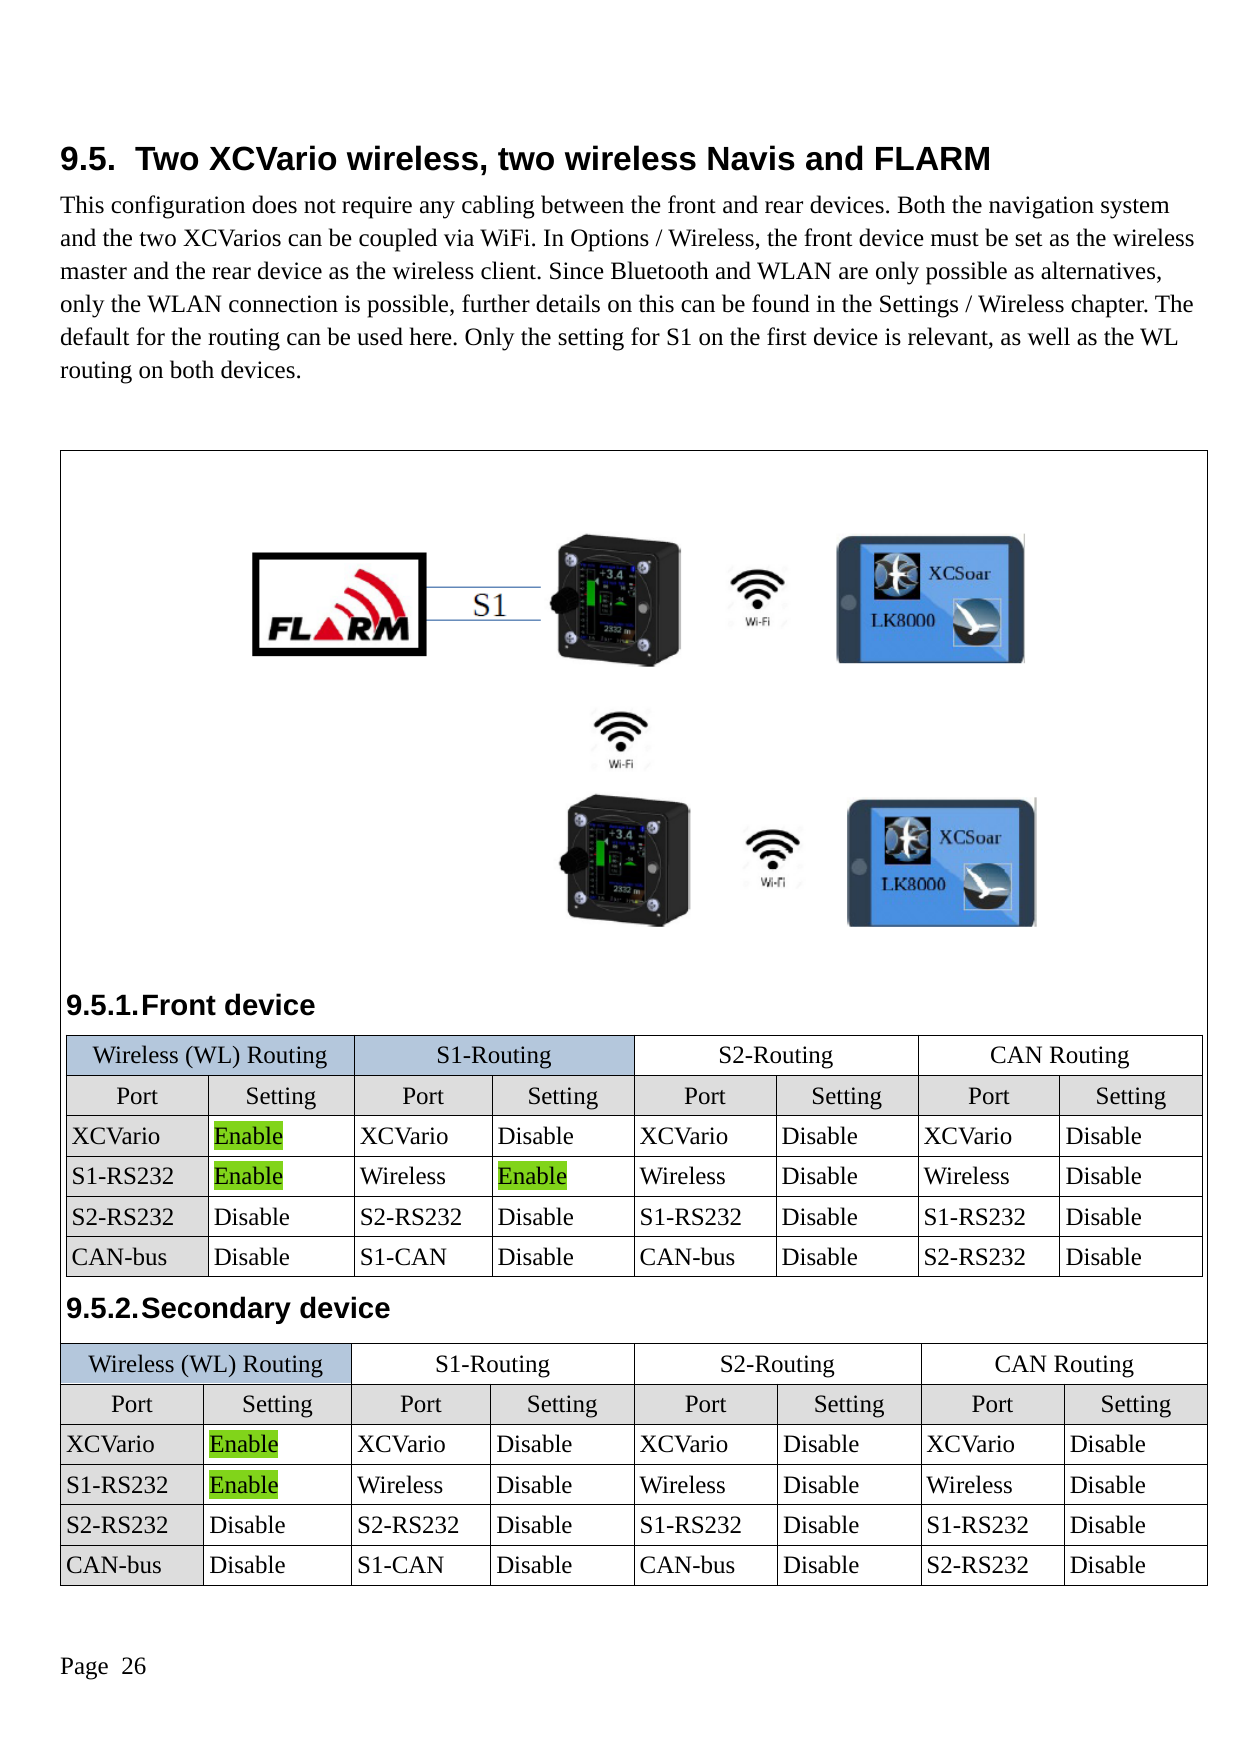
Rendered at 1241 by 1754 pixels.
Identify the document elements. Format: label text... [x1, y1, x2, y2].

table_cell S2-RS232 [919, 1237, 1059, 1276]
table_cell Disable [1060, 1197, 1202, 1236]
table_cell Disable [777, 1237, 918, 1276]
table_cell Disable [777, 1157, 918, 1196]
table_cell Enable [204, 1425, 351, 1464]
table_cell Disable [778, 1505, 921, 1545]
table_cell Disable [777, 1197, 918, 1236]
table_header Front device Secondary device [61, 451, 1207, 1343]
table_cell XCVario [352, 1425, 490, 1464]
table_cell Disable [778, 1546, 921, 1585]
table_cell Disable [204, 1546, 351, 1585]
subtitle Two XCVario wireless, two wireless Navis and FLARM [60, 139, 1207, 178]
table_cell Enable [209, 1157, 354, 1196]
table_cell Disable [209, 1237, 354, 1276]
table_cell Disable [491, 1546, 634, 1585]
table_cell Setting [778, 1385, 921, 1424]
table_cell Port [67, 1076, 208, 1115]
table_cell XCVario [355, 1116, 492, 1156]
table_cell Disable [209, 1197, 354, 1236]
table_cell S2-RS232 [355, 1197, 492, 1236]
table_cell Disable [1060, 1237, 1202, 1276]
table_cell Disable [491, 1465, 634, 1504]
table_cell Port [922, 1385, 1064, 1424]
table_cell XCVario [61, 1425, 203, 1464]
table_cell S1-RS232 [67, 1157, 208, 1196]
table_cell Setting [491, 1385, 634, 1424]
table_cell Setting [209, 1076, 354, 1115]
table_cell Setting [1065, 1385, 1207, 1424]
table_cell Disable [204, 1505, 351, 1545]
table_cell S1-RS232 [635, 1197, 776, 1236]
table_cell Setting [1060, 1076, 1202, 1115]
text This configuration does not require any cabling between the front and rear devices. Both the navigation system and the two XCVarios can be coupled via WiFi. In Options / Wireless, the front device must be set as the wireless master and the rear device as the wireless client. Since Bluetooth and WLAN are only possible as alternatives, only the WLAN connection is possible, further details on this can be found in the Settings / Wireless chapter. The default for the routing can be used here. Only the setting for S1 on the first device is relevant, as well as the WL routing on both devices. [60, 190, 1207, 384]
table_cell Disable [1065, 1425, 1207, 1464]
table_cell Wireless [922, 1465, 1064, 1504]
table_cell CAN-bus [67, 1237, 208, 1276]
table_cell Disable [1060, 1116, 1202, 1156]
table_cell Port [61, 1385, 203, 1424]
table_cell Enable [204, 1465, 351, 1504]
table_cell Disable [1060, 1157, 1202, 1196]
table_cell Port [919, 1076, 1059, 1115]
table_cell XCVario [919, 1116, 1059, 1156]
table_cell Port [355, 1076, 492, 1115]
table_cell S2-RS232 [67, 1197, 208, 1236]
table_cell Disable [491, 1505, 634, 1545]
table_cell Disable [777, 1116, 918, 1156]
table_cell Enable [493, 1157, 634, 1196]
table_cell Disable [1065, 1505, 1207, 1545]
table_cell S2-RS232 [352, 1505, 490, 1545]
table_cell XCVario [635, 1425, 777, 1464]
table_cell Wireless [355, 1157, 492, 1196]
table_cell S1-RS232 [922, 1505, 1064, 1545]
picture [164, 502, 1144, 961]
table_cell CAN-bus [635, 1546, 777, 1585]
table_cell XCVario [635, 1116, 776, 1156]
table_header Wireless (WL) Routing [67, 1036, 354, 1075]
table_header S2-Routing [635, 1036, 918, 1075]
table_cell Setting [777, 1076, 918, 1115]
table_cell Setting [493, 1076, 634, 1115]
table_header CAN Routing [919, 1036, 1202, 1075]
table_cell XCVario [922, 1425, 1064, 1464]
table_cell XCVario [67, 1116, 208, 1156]
table_cell Port [635, 1385, 777, 1424]
table_cell CAN-bus [61, 1546, 203, 1585]
table_cell Wireless (WL) Routing [61, 1344, 351, 1383]
table_header S1-Routing [355, 1036, 634, 1075]
table_cell Disable [1065, 1546, 1207, 1585]
table_cell S2-Routing [635, 1344, 921, 1383]
table_cell S1-CAN [352, 1546, 490, 1585]
table_cell Disable [493, 1237, 634, 1276]
table_cell Setting [204, 1385, 351, 1424]
table_cell Disable [493, 1197, 634, 1236]
table_cell Wireless [352, 1465, 490, 1504]
table_cell Disable [778, 1465, 921, 1504]
table_cell Disable [491, 1425, 634, 1464]
table_cell Port [352, 1385, 490, 1424]
table_cell S1-RS232 [919, 1197, 1059, 1236]
table_cell Wireless [635, 1465, 777, 1504]
table_cell S1-Routing [352, 1344, 634, 1383]
table_cell S2-RS232 [922, 1546, 1064, 1585]
table_cell Disable [778, 1425, 921, 1464]
table_cell S1-CAN [355, 1237, 492, 1276]
table_cell Port [635, 1076, 776, 1115]
table_cell S1-RS232 [61, 1465, 203, 1504]
table_cell CAN-bus [635, 1237, 776, 1276]
table_cell Enable [209, 1116, 354, 1156]
table_cell Wireless [635, 1157, 776, 1196]
table_cell CAN Routing [922, 1344, 1207, 1383]
table_cell Disable [1065, 1465, 1207, 1504]
table_cell S2-RS232 [61, 1505, 203, 1545]
table_cell S1-RS232 [635, 1505, 777, 1545]
table_cell Wireless [919, 1157, 1059, 1196]
table_cell Disable [493, 1116, 634, 1156]
